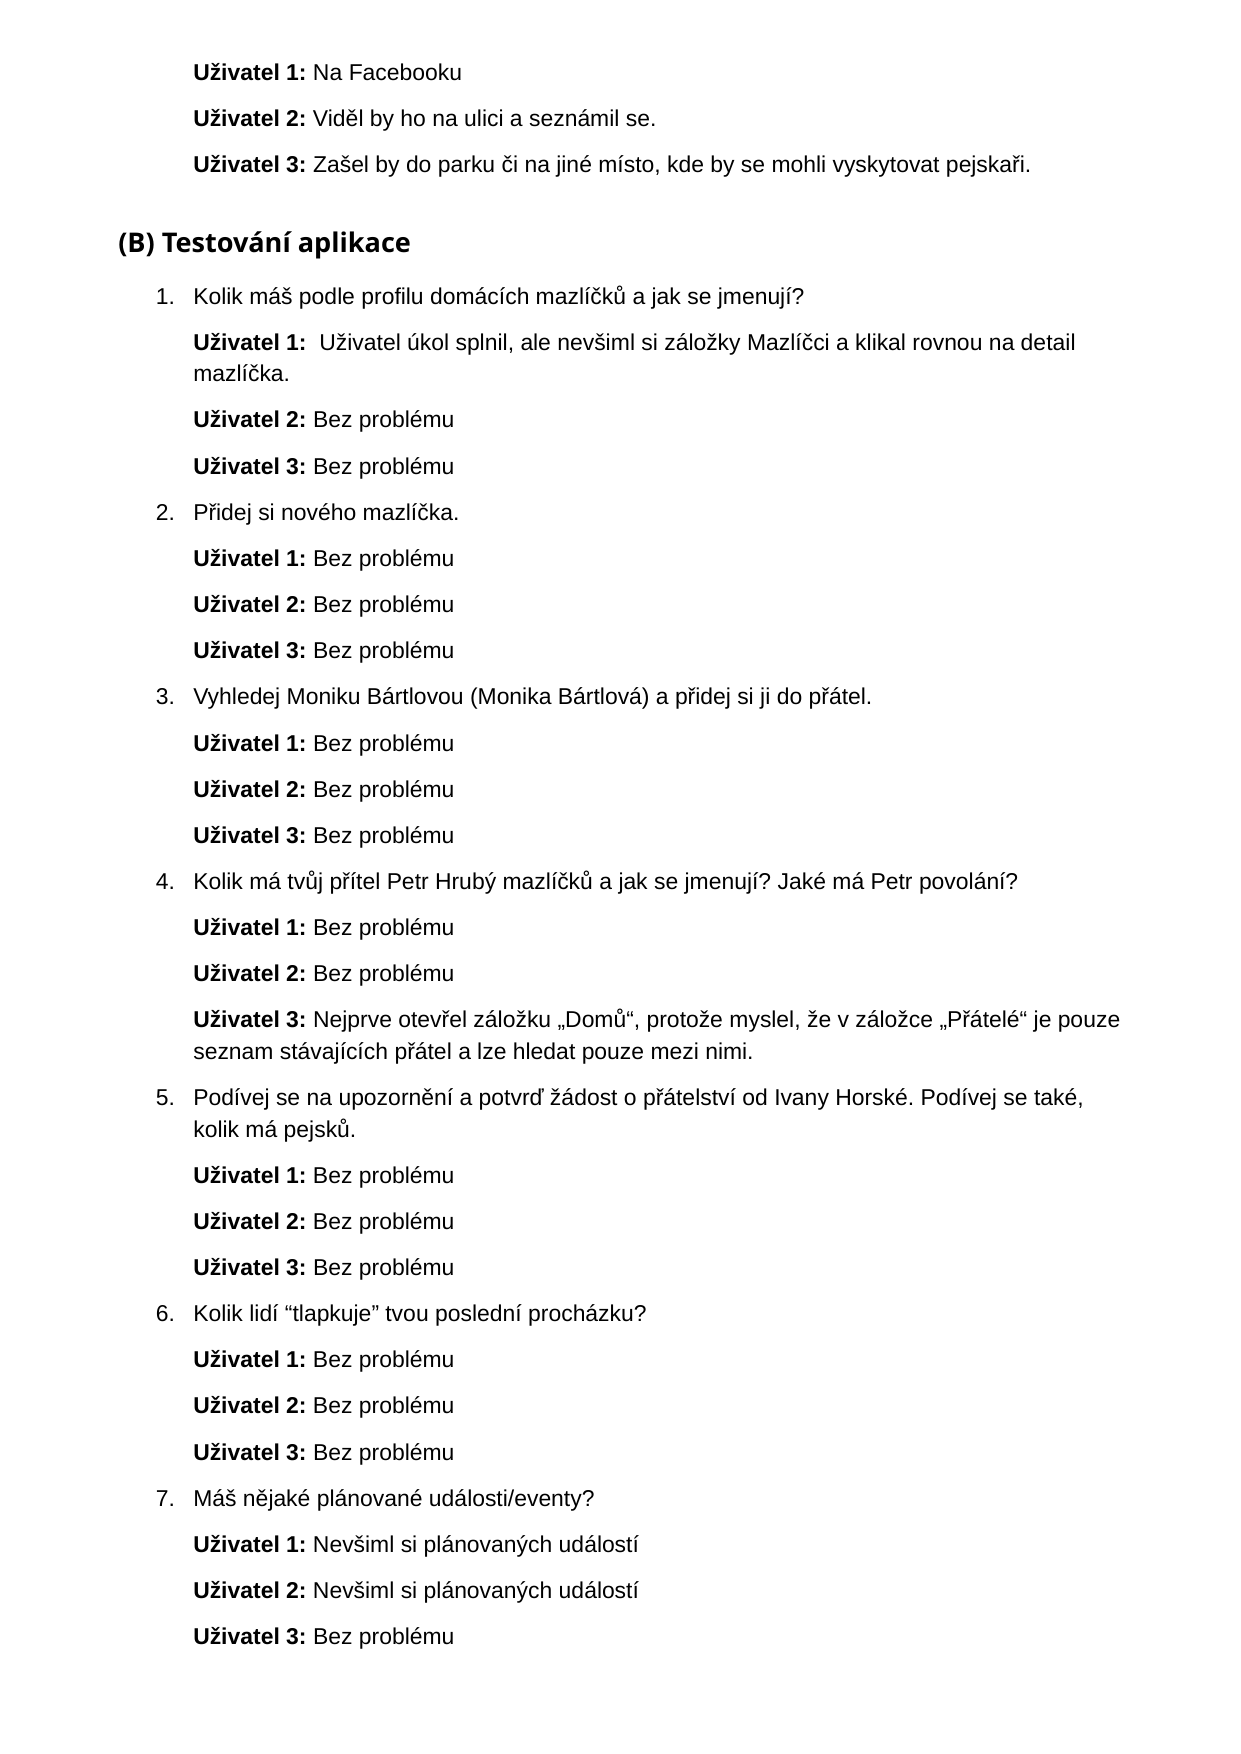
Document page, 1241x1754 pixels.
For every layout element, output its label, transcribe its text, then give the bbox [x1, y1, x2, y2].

text (B) Testování aplikace [118, 224, 1122, 261]
text Uživatel 1: Bez problému [193, 545, 1122, 571]
text Uživatel 1: Uživatel úkol splnil, ale nevšiml si záložky Mazlíčci a klikal rovnou na detail mazlíčka. [193, 329, 1122, 387]
text Uživatel 1: Bez problému [193, 914, 1122, 940]
text Uživatel 3: Bez problému [193, 822, 1122, 848]
text Uživatel 3: Bez problému [193, 1439, 1122, 1465]
text Uživatel 3: Zašel by do parku či na jiné místo, kde by se mohli vyskytovat pejskaři. [193, 151, 1122, 178]
list Kolik má tvůj přítel Petr Hrubý mazlíčků a jak se jmenují? Jaké má Petr povolání? [156, 868, 1122, 894]
list Podívej se na upozornění a potvrď žádost o přátelství od Ivany Horské. Podívej se také, kolik má pejsků. [156, 1084, 1122, 1142]
text Uživatel 2: Bez problému [193, 960, 1122, 987]
text Uživatel 1: Bez problému [193, 1162, 1122, 1188]
text Uživatel 2: Bez problému [193, 406, 1122, 433]
text Uživatel 2: Nevšiml si plánovaných událostí [193, 1577, 1122, 1603]
text Uživatel 2: Bez problému [193, 776, 1122, 802]
text Uživatel 1: Bez problému [193, 1346, 1122, 1373]
text Uživatel 3: Bez problému [193, 453, 1122, 479]
text Uživatel 1: Na Facebooku [193, 59, 1122, 85]
list Kolik lidí “tlapkuje” tvou poslední procházku? [156, 1300, 1122, 1327]
text Uživatel 2: Bez problému [193, 591, 1122, 617]
text Uživatel 1: Bez problému [193, 729, 1122, 756]
list Máš nějaké plánované události/eventy? [156, 1485, 1122, 1511]
text Uživatel 3: Bez problému [193, 1254, 1122, 1280]
list Přidej si nového mazlíčka. [156, 499, 1122, 525]
text Uživatel 3: Bez problému [193, 637, 1122, 663]
list Vyhledej Moniku Bártlovou (Monika Bártlová) a přidej si ji do přátel. [156, 683, 1122, 710]
text Uživatel 2: Bez problému [193, 1208, 1122, 1234]
text Uživatel 2: Bez problému [193, 1392, 1122, 1419]
text Uživatel 3: Bez problému [193, 1623, 1122, 1649]
list Kolik máš podle profilu domácích mazlíčků a jak se jmenují? [156, 283, 1122, 309]
text Uživatel 3: Nejprve otevřel záložku „Domů“, protože myslel, že v záložce „Přátelé“ je pouze seznam stávajících přátel a lze hledat pouze mezi nimi. [193, 1006, 1122, 1064]
text Uživatel 2: Viděl by ho na ulici a seznámil se. [193, 105, 1122, 132]
text Uživatel 1: Nevšiml si plánovaných událostí [193, 1531, 1122, 1557]
